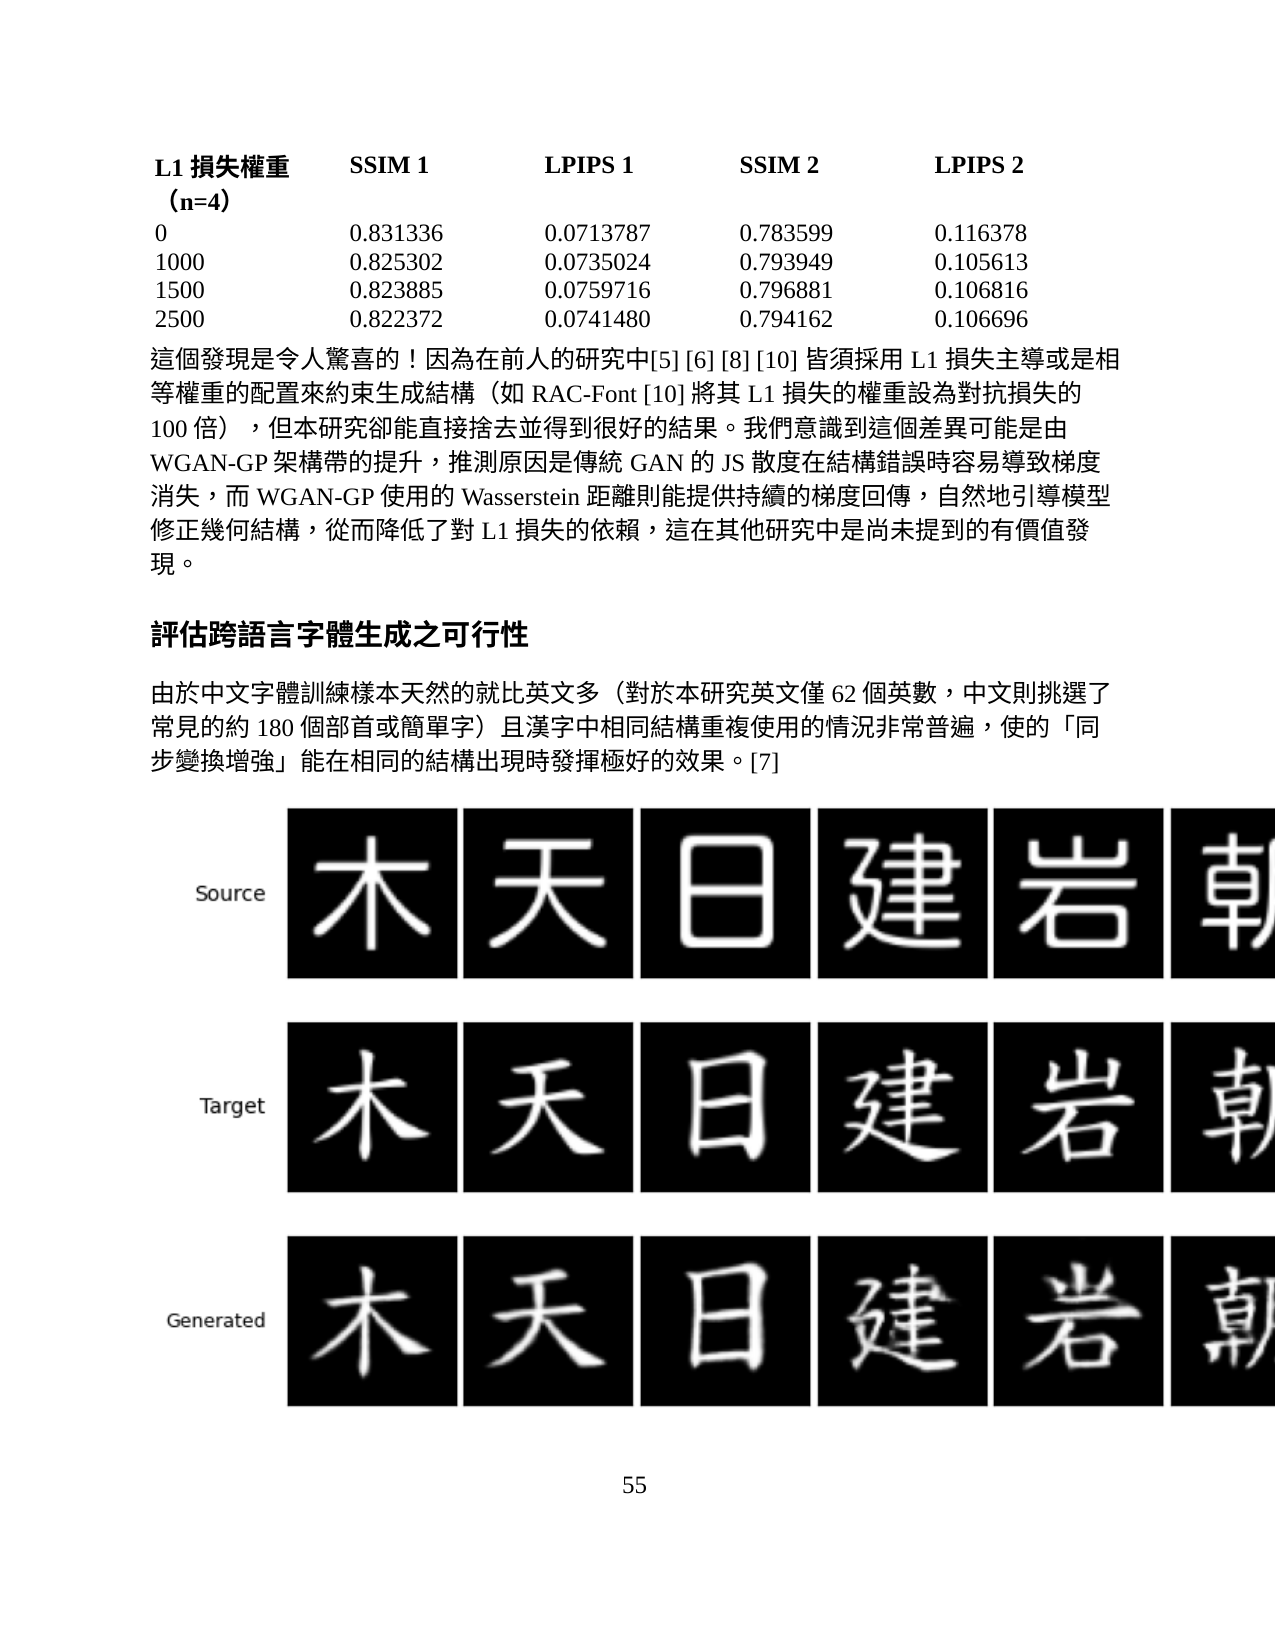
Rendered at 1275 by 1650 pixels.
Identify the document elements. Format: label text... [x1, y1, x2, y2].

table_cell 0.793949 [735, 247, 930, 276]
table_header SSIM 1 [345, 150, 540, 218]
text 由於中文字體訓練樣本天然的就比英文多（對於本研究英文僅 62 個英數，中文則挑選了常見的約 180 個部首或簡單字）且漢字中相同結構重複使用的情況非常普遍，使的「同步變換增強」能在相同的結構出現時發揮極好的效果。[7] [150, 676, 1125, 778]
table_cell 0.794162 [735, 304, 930, 333]
subtitle 評估跨語言字體生成之可行性 [150, 614, 1125, 654]
table_cell 0.796881 [735, 276, 930, 304]
table_cell 0.106816 [930, 276, 1125, 304]
table_cell 0.105613 [930, 247, 1125, 276]
table_cell 1000 [150, 247, 345, 276]
table_header LPIPS 1 [540, 150, 735, 218]
table_cell 0.0759716 [540, 276, 735, 304]
table_cell 0.822372 [345, 304, 540, 333]
table_cell 0.106696 [930, 304, 1125, 333]
table_cell 0 [150, 218, 345, 247]
table_cell 0.825302 [345, 247, 540, 276]
text 這個發現是令人驚喜的！因為在前人的研究中[5] [6] [8] [10] 皆須採用 L1 損失主導或是相等權重的配置來約束生成結構（如 RAC-Font [10] 將其 L1 損失的權重設為對抗損失的 100 倍），但本研究卻能直接捨去並得到很好的結果。我們意識到這個差異可能是由 WGAN-GP 架構帶的提升，推測原因是傳統 GAN 的 JS 散度在結構錯誤時容易導致梯度消失，而 WGAN-GP 使用的 Wasserstein 距離則能提供持續的梯度回傳，自然地引導模型修正幾何結構，從而降低了對 L1 損失的依賴，這在其他研究中是尚未提到的有價值發現。 [150, 342, 1125, 581]
table_cell 0.0741480 [540, 304, 735, 333]
table_cell 0.0713787 [540, 218, 735, 247]
table_cell 0.783599 [735, 218, 930, 247]
table_header LPIPS 2 [930, 150, 1125, 218]
table_header SSIM 2 [735, 150, 930, 218]
table_header L1 損失權重（n=4） [150, 150, 345, 218]
picture [150, 795, 1275, 1420]
table_cell 0.823885 [345, 276, 540, 304]
table_cell 1500 [150, 276, 345, 304]
table_cell 0.116378 [930, 218, 1125, 247]
table_cell 0.0735024 [540, 247, 735, 276]
table_cell 0.831336 [345, 218, 540, 247]
table_cell 2500 [150, 304, 345, 333]
